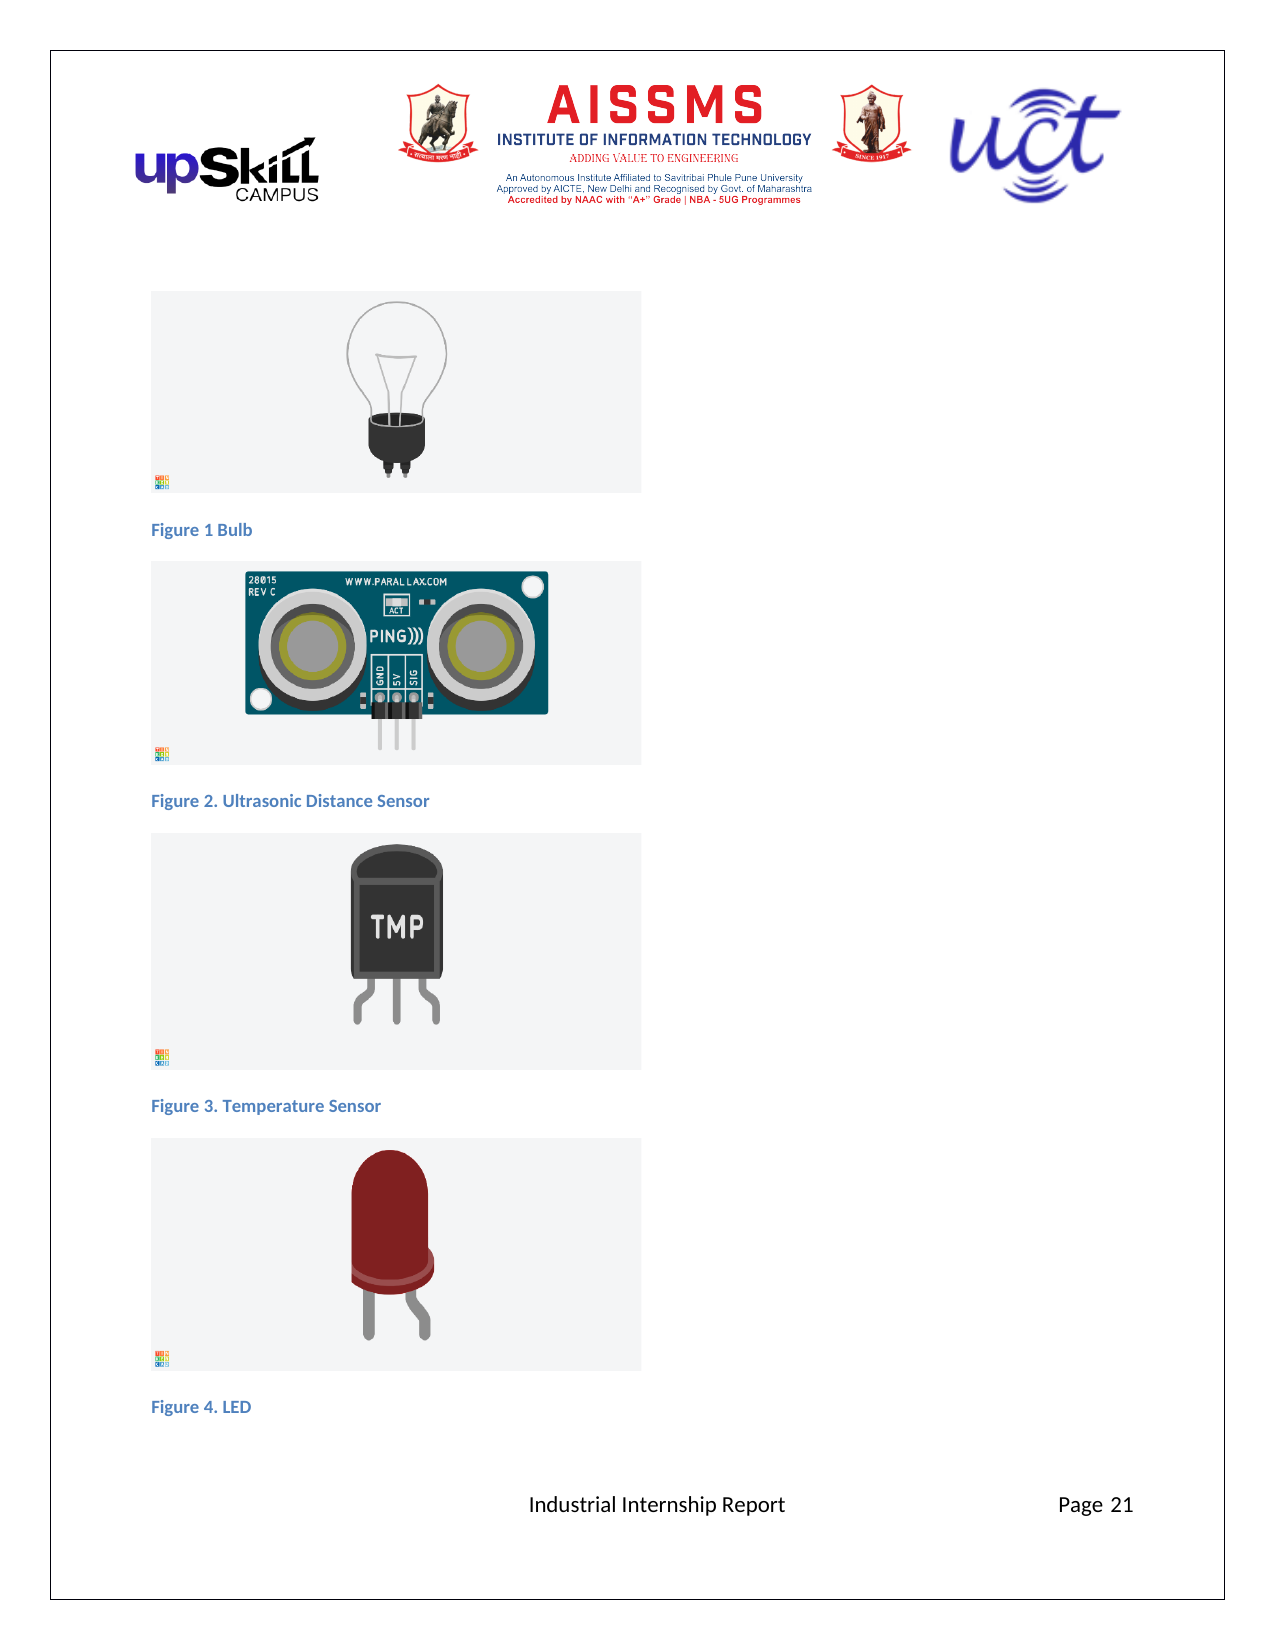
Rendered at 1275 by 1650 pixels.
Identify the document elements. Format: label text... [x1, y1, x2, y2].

picture [151, 833, 642, 1070]
picture [104, 124, 350, 205]
picture [947, 79, 1127, 205]
picture [151, 1138, 642, 1371]
text Figure 4. LED [151, 1395, 1133, 1418]
picture [391, 79, 915, 205]
picture [151, 561, 642, 765]
text Figure 3. Temperature Sensor [151, 1095, 1133, 1118]
text Figure 2. Ultrasonic Distance Sensor [151, 789, 1133, 812]
picture [151, 291, 642, 493]
text Figure 1 Bulb [151, 518, 1133, 541]
